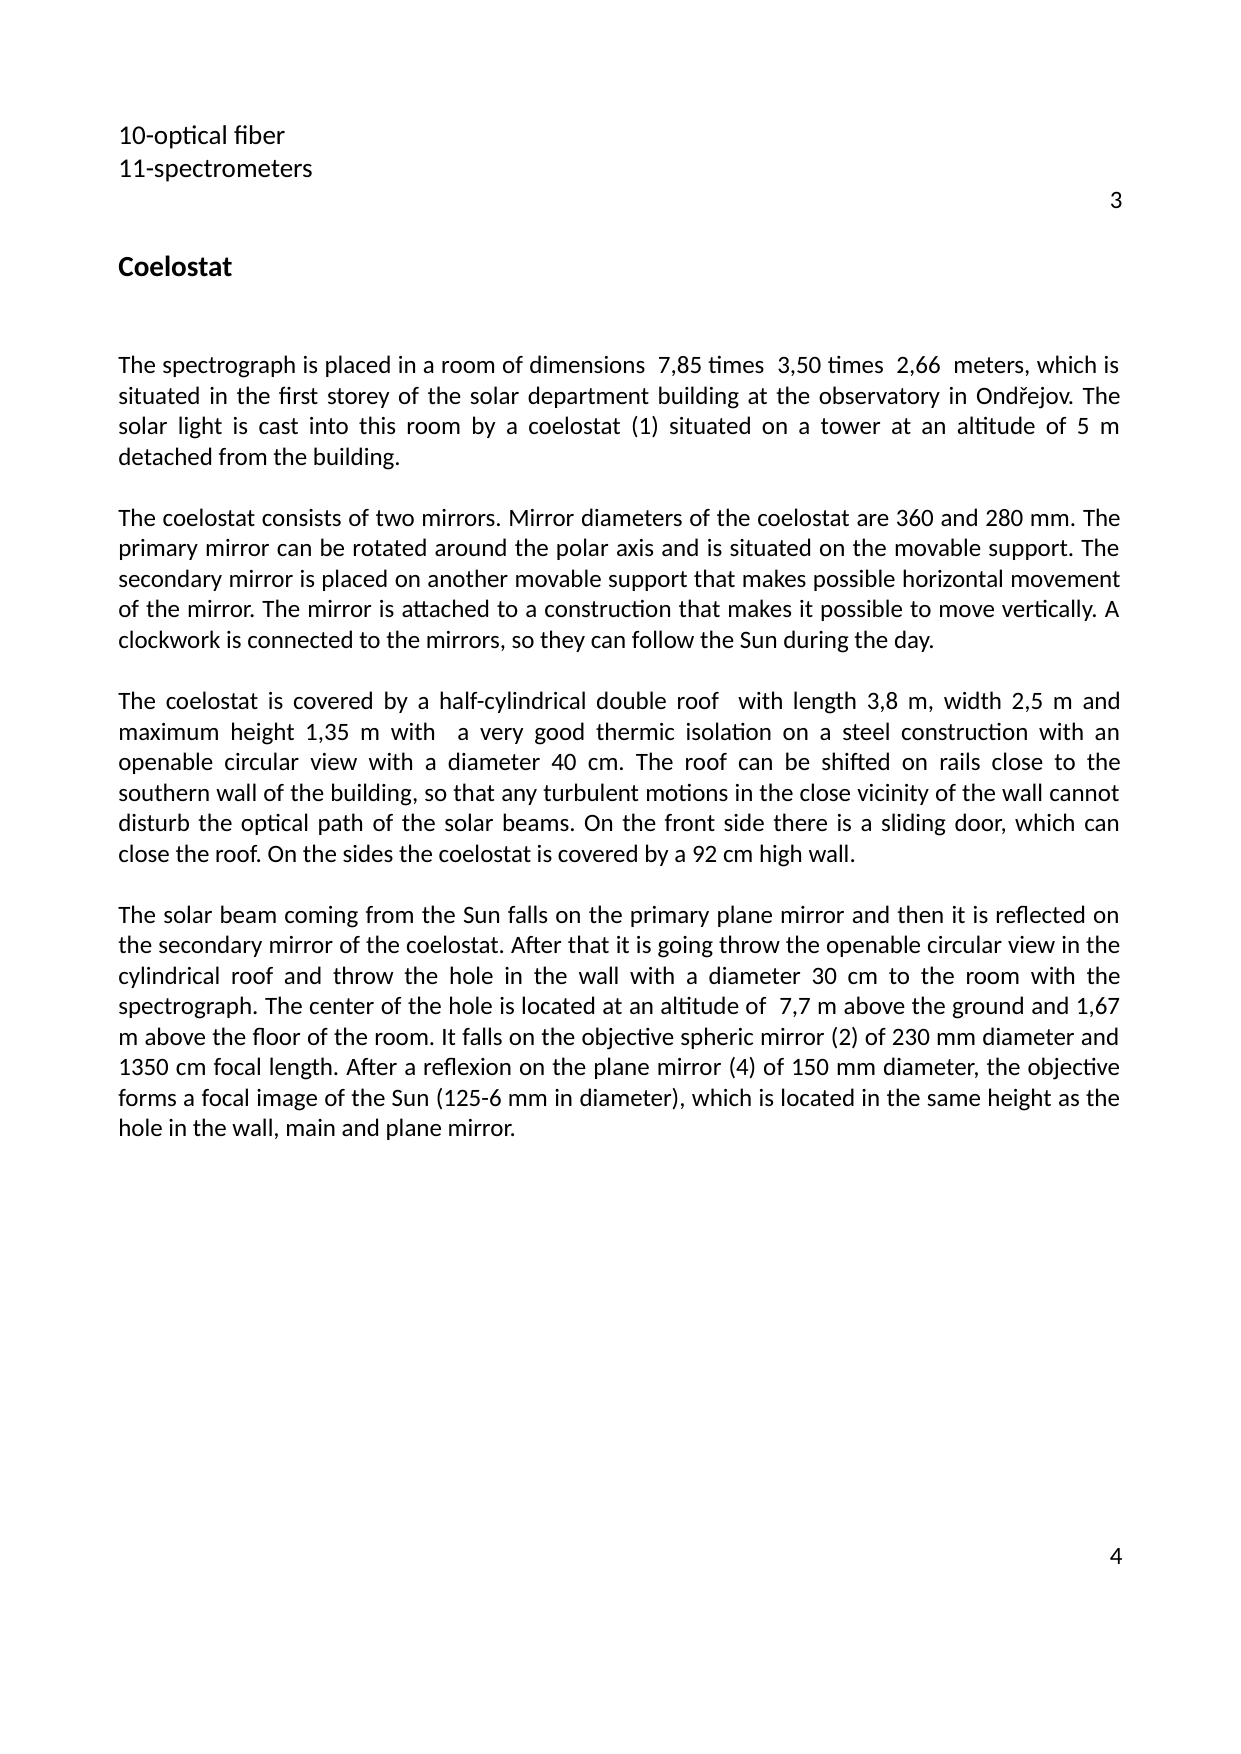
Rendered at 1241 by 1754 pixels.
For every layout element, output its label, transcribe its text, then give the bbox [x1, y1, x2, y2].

text 10-optical fiber [118, 118, 1122, 151]
text 3 [118, 184, 1122, 215]
text The solar beam coming from the Sun falls on the primary plane mirror and then it is reflected on the secondary mirror of the coelostat. After that it is going throw the openable circular view in the cylindrical roof and throw the hole in the wall with a diameter 30 cm to the room with the spectrograph. The center of the hole is located at an altitude of 7,7 m above the ground and 1,67 m above the floor of the room. It falls on the objective spheric mirror (2) of 230 mm diameter and 1350 cm focal length. After a reflexion on the plane mirror (4) of 150 mm diameter, the objective forms a focal image of the Sun (125-6 mm in diameter), which is located in the same height as the hole in the wall, main and plane mirror. [118, 899, 1122, 1143]
text Coelostat [118, 248, 1122, 283]
text The coelostat consists of two mirrors. Mirror diameters of the coelostat are 360 and 280 mm. The primary mirror can be rotated around the polar axis and is situated on the movable support. The secondary mirror is placed on another movable support that makes possible horizontal movement of the mirror. The mirror is attached to a construction that makes it possible to move vertically. A clockwork is connected to the mirrors, so they can follow the Sun during the day. [118, 502, 1122, 655]
text The spectrograph is placed in a room of dimensions 7,85 times 3,50 times 2,66 meters, which is situated in the first storey of the solar department building at the observatory in Ondřejov. The solar light is cast into this room by a coelostat (1) situated on a tower at an altitude of 5 m detached from the building. [118, 349, 1122, 472]
text 11-spectrometers [118, 151, 1122, 184]
text The coelostat is covered by a half-cylindrical double roof with length 3,8 m, width 2,5 m and maximum height 1,35 m with a very good thermic isolation on a steel construction with an openable circular view with a diameter 40 cm. The roof can be shifted on rails close to the southern wall of the building, so that any turbulent motions in the close vicinity of the wall cannot disturb the optical path of the solar beams. On the front side there is a sliding door, which can close the roof. On the sides the coelostat is covered by a 92 cm high wall. [118, 685, 1122, 868]
text 4 [118, 1540, 1122, 1570]
